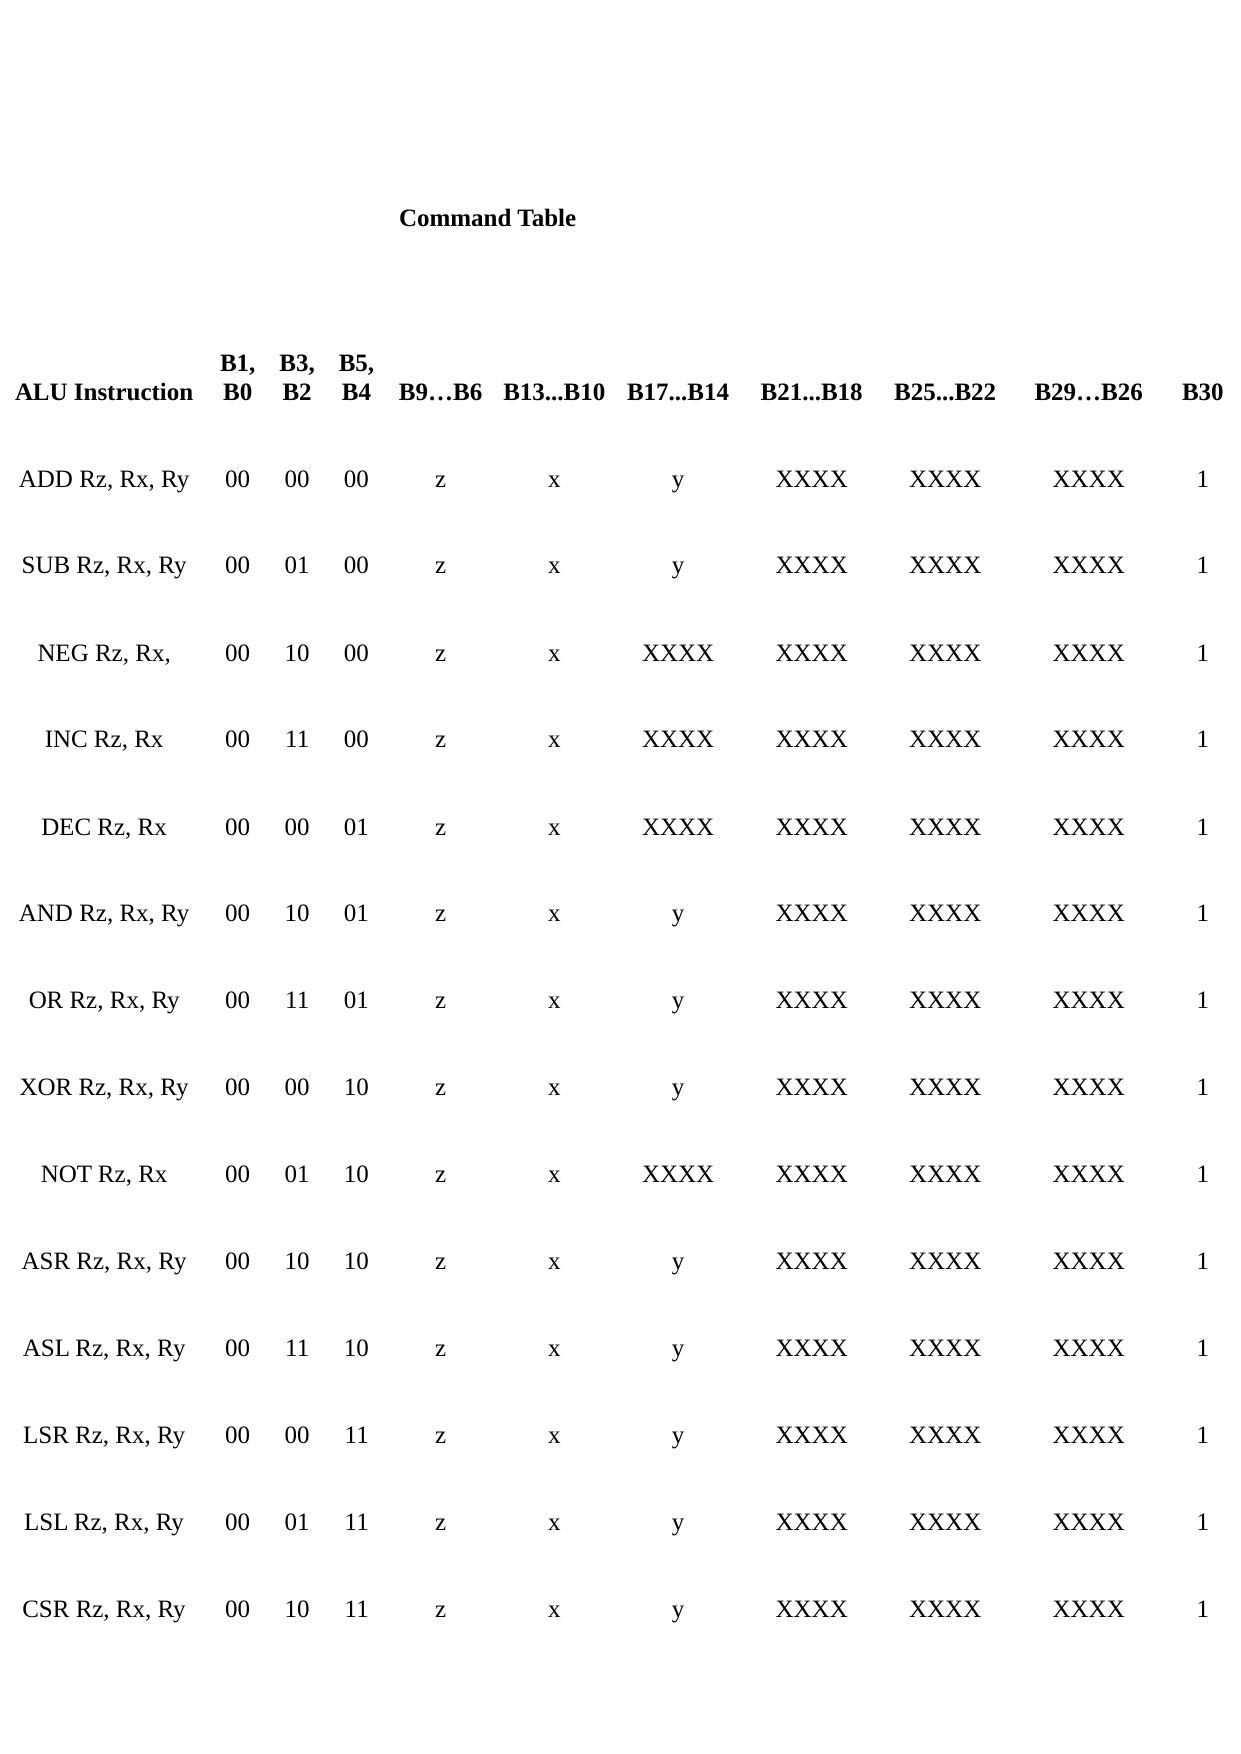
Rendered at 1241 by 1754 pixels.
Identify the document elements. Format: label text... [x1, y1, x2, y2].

table_cell XXXX [1009, 1014, 1168, 1101]
table_cell [208, 231, 267, 318]
table_cell x [495, 493, 613, 579]
table_cell INC Rz, Rx [0, 666, 208, 753]
table_cell z [386, 927, 495, 1014]
table_cell XOR Rz, Rx, Ry [0, 1014, 208, 1101]
table_cell B30 [1168, 319, 1237, 405]
table_cell x [495, 405, 613, 492]
table_cell XXXX [881, 753, 1009, 840]
table_cell x [495, 753, 613, 840]
table_cell XXXX [881, 1275, 1009, 1362]
table_cell XXXX [614, 1101, 742, 1188]
table_cell XXXX [1009, 579, 1168, 666]
table_cell 00 [208, 1014, 267, 1101]
table_cell 00 [208, 1275, 267, 1362]
table_cell 10 [327, 1188, 386, 1275]
table_cell 10 [327, 1101, 386, 1188]
table_cell ADD Rz, Rx, Ry [0, 405, 208, 492]
table_cell [267, 231, 327, 318]
table_cell XXXX [1009, 753, 1168, 840]
table_cell 00 [208, 405, 267, 492]
table_cell 01 [327, 840, 386, 927]
table_cell 1 [1168, 927, 1237, 1014]
table_cell 1 [1168, 579, 1237, 666]
table_cell 1 [1168, 1014, 1237, 1101]
table_cell z [386, 1101, 495, 1188]
table_cell ASL Rz, Rx, Ry [0, 1275, 208, 1362]
table_cell XXXX [1009, 1449, 1168, 1536]
table_cell 1 [1168, 1188, 1237, 1275]
table_cell z [386, 405, 495, 492]
table_cell y [614, 1275, 742, 1362]
table_cell x [495, 1275, 613, 1362]
table_cell NEG Rz, Rx, [0, 579, 208, 666]
table_cell XXXX [742, 1536, 881, 1623]
table_cell 01 [267, 493, 327, 579]
table_cell OR Rz, Rx, Ry [0, 927, 208, 1014]
table_cell 1 [1168, 1362, 1237, 1449]
table_cell 10 [267, 1188, 327, 1275]
table_cell XXXX [881, 493, 1009, 579]
table_cell XXXX [1009, 1275, 1168, 1362]
table_cell 01 [327, 753, 386, 840]
table_cell XXXX [1009, 1101, 1168, 1188]
table_cell B29…B26 [1009, 319, 1168, 405]
table_cell x [495, 1101, 613, 1188]
table_cell 00 [208, 1188, 267, 1275]
table_cell 1 [1168, 666, 1237, 753]
table_cell 00 [267, 1014, 327, 1101]
table_cell XXXX [742, 666, 881, 753]
table_cell [742, 231, 881, 318]
table_cell 10 [327, 1275, 386, 1362]
table_cell ALU Instruction [0, 319, 208, 405]
table_cell 00 [327, 493, 386, 579]
table_cell XXXX [614, 666, 742, 753]
table_cell [614, 231, 742, 318]
table_cell 11 [267, 1275, 327, 1362]
table_cell CSR Rz, Rx, Ry [0, 1536, 208, 1623]
table_cell [1009, 231, 1168, 318]
table_cell XXXX [742, 927, 881, 1014]
table_cell XXXX [1009, 1188, 1168, 1275]
table_cell XXXX [1009, 493, 1168, 579]
table_cell XXXX [742, 840, 881, 927]
table_cell 00 [208, 666, 267, 753]
table_header [984, 145, 1237, 231]
table_cell x [495, 1449, 613, 1536]
table_cell 00 [327, 666, 386, 753]
table_cell 00 [208, 579, 267, 666]
table_cell XXXX [881, 1188, 1009, 1275]
table_cell 10 [267, 579, 327, 666]
table_cell z [386, 753, 495, 840]
table_cell 01 [327, 927, 386, 1014]
table_cell [0, 231, 208, 318]
table_cell XXXX [881, 1536, 1009, 1623]
table_cell XXXX [881, 666, 1009, 753]
table_cell B9…B6 [386, 319, 495, 405]
table_cell z [386, 1014, 495, 1101]
table_cell x [495, 579, 613, 666]
table_cell [1168, 231, 1237, 318]
table_cell z [386, 493, 495, 579]
table_cell z [386, 1449, 495, 1536]
table_cell NOT Rz, Rx [0, 1101, 208, 1188]
table_cell 00 [327, 405, 386, 492]
table_cell AND Rz, Rx, Ry [0, 840, 208, 927]
table_cell XXXX [1009, 1536, 1168, 1623]
table_cell x [495, 1536, 613, 1623]
table_cell XXXX [742, 1188, 881, 1275]
table_cell XXXX [1009, 840, 1168, 927]
table_cell B5, B4 [327, 319, 386, 405]
table_cell XXXX [742, 493, 881, 579]
table_cell LSL Rz, Rx, Ry [0, 1449, 208, 1536]
table_cell y [614, 493, 742, 579]
table_cell 10 [267, 1536, 327, 1623]
table_cell B21...B18 [742, 319, 881, 405]
table_cell 00 [327, 579, 386, 666]
table_cell 00 [208, 1449, 267, 1536]
table_cell z [386, 1188, 495, 1275]
table_cell XXXX [881, 1449, 1009, 1536]
table_cell XXXX [614, 579, 742, 666]
table_cell y [614, 927, 742, 1014]
table_cell B1, B0 [208, 319, 267, 405]
table_cell y [614, 1014, 742, 1101]
table_cell 00 [208, 1536, 267, 1623]
table_cell 11 [327, 1536, 386, 1623]
table_cell 00 [267, 1362, 327, 1449]
table_cell 00 [267, 753, 327, 840]
table_cell y [614, 1536, 742, 1623]
table_cell x [495, 840, 613, 927]
table_cell y [614, 840, 742, 927]
table_cell z [386, 840, 495, 927]
table_cell B17...B14 [614, 319, 742, 405]
table_cell XXXX [1009, 405, 1168, 492]
table_cell 10 [327, 1014, 386, 1101]
table_cell 00 [208, 1101, 267, 1188]
table_cell x [495, 1362, 613, 1449]
table_cell 00 [208, 493, 267, 579]
table_cell 11 [267, 927, 327, 1014]
table_cell z [386, 666, 495, 753]
table_cell XXXX [742, 1275, 881, 1362]
table_cell LSR Rz, Rx, Ry [0, 1362, 208, 1449]
table_cell 11 [327, 1449, 386, 1536]
table_cell XXXX [614, 753, 742, 840]
table_cell ASR Rz, Rx, Ry [0, 1188, 208, 1275]
table_header Command Table [0, 145, 984, 231]
table_cell 00 [208, 840, 267, 927]
table_cell z [386, 1362, 495, 1449]
table_cell SUB Rz, Rx, Ry [0, 493, 208, 579]
table_cell x [495, 1188, 613, 1275]
table_cell 1 [1168, 753, 1237, 840]
table_cell XXXX [881, 927, 1009, 1014]
table_cell XXXX [742, 1101, 881, 1188]
table_cell z [386, 579, 495, 666]
table_cell z [386, 1536, 495, 1623]
table_cell [881, 231, 1009, 318]
table_cell XXXX [1009, 927, 1168, 1014]
table_cell XXXX [881, 579, 1009, 666]
table_cell XXXX [742, 405, 881, 492]
table_cell x [495, 927, 613, 1014]
table_cell XXXX [742, 1362, 881, 1449]
table_cell XXXX [742, 1014, 881, 1101]
table_cell 00 [208, 1362, 267, 1449]
table_cell 00 [208, 753, 267, 840]
table_cell B25...B22 [881, 319, 1009, 405]
table_cell 1 [1168, 840, 1237, 927]
table_cell 11 [267, 666, 327, 753]
table_cell DEC Rz, Rx [0, 753, 208, 840]
table_cell [327, 231, 386, 318]
table_cell B3, B2 [267, 319, 327, 405]
table_cell 1 [1168, 1536, 1237, 1623]
table_cell x [495, 666, 613, 753]
table_cell XXXX [881, 840, 1009, 927]
table_cell [386, 231, 495, 318]
table_cell XXXX [881, 1101, 1009, 1188]
table_cell 11 [327, 1362, 386, 1449]
table_cell y [614, 405, 742, 492]
table_cell 10 [267, 840, 327, 927]
table_cell XXXX [742, 1449, 881, 1536]
table_cell 1 [1168, 1449, 1237, 1536]
table_cell 1 [1168, 493, 1237, 579]
table_cell 1 [1168, 1101, 1237, 1188]
table_cell x [495, 1014, 613, 1101]
table_cell XXXX [881, 1014, 1009, 1101]
table_cell XXXX [881, 405, 1009, 492]
table_cell 01 [267, 1449, 327, 1536]
table_cell y [614, 1449, 742, 1536]
table_cell XXXX [742, 579, 881, 666]
table_cell [495, 231, 613, 318]
table_cell 00 [208, 927, 267, 1014]
table_cell B13...B10 [495, 319, 613, 405]
table_cell y [614, 1362, 742, 1449]
table_cell 01 [267, 1101, 327, 1188]
table_cell y [614, 1188, 742, 1275]
table_cell 1 [1168, 1275, 1237, 1362]
table_cell XXXX [881, 1362, 1009, 1449]
table_cell 00 [267, 405, 327, 492]
table_cell XXXX [742, 753, 881, 840]
table_cell 1 [1168, 405, 1237, 492]
table_cell z [386, 1275, 495, 1362]
table_cell XXXX [1009, 666, 1168, 753]
table_cell XXXX [1009, 1362, 1168, 1449]
